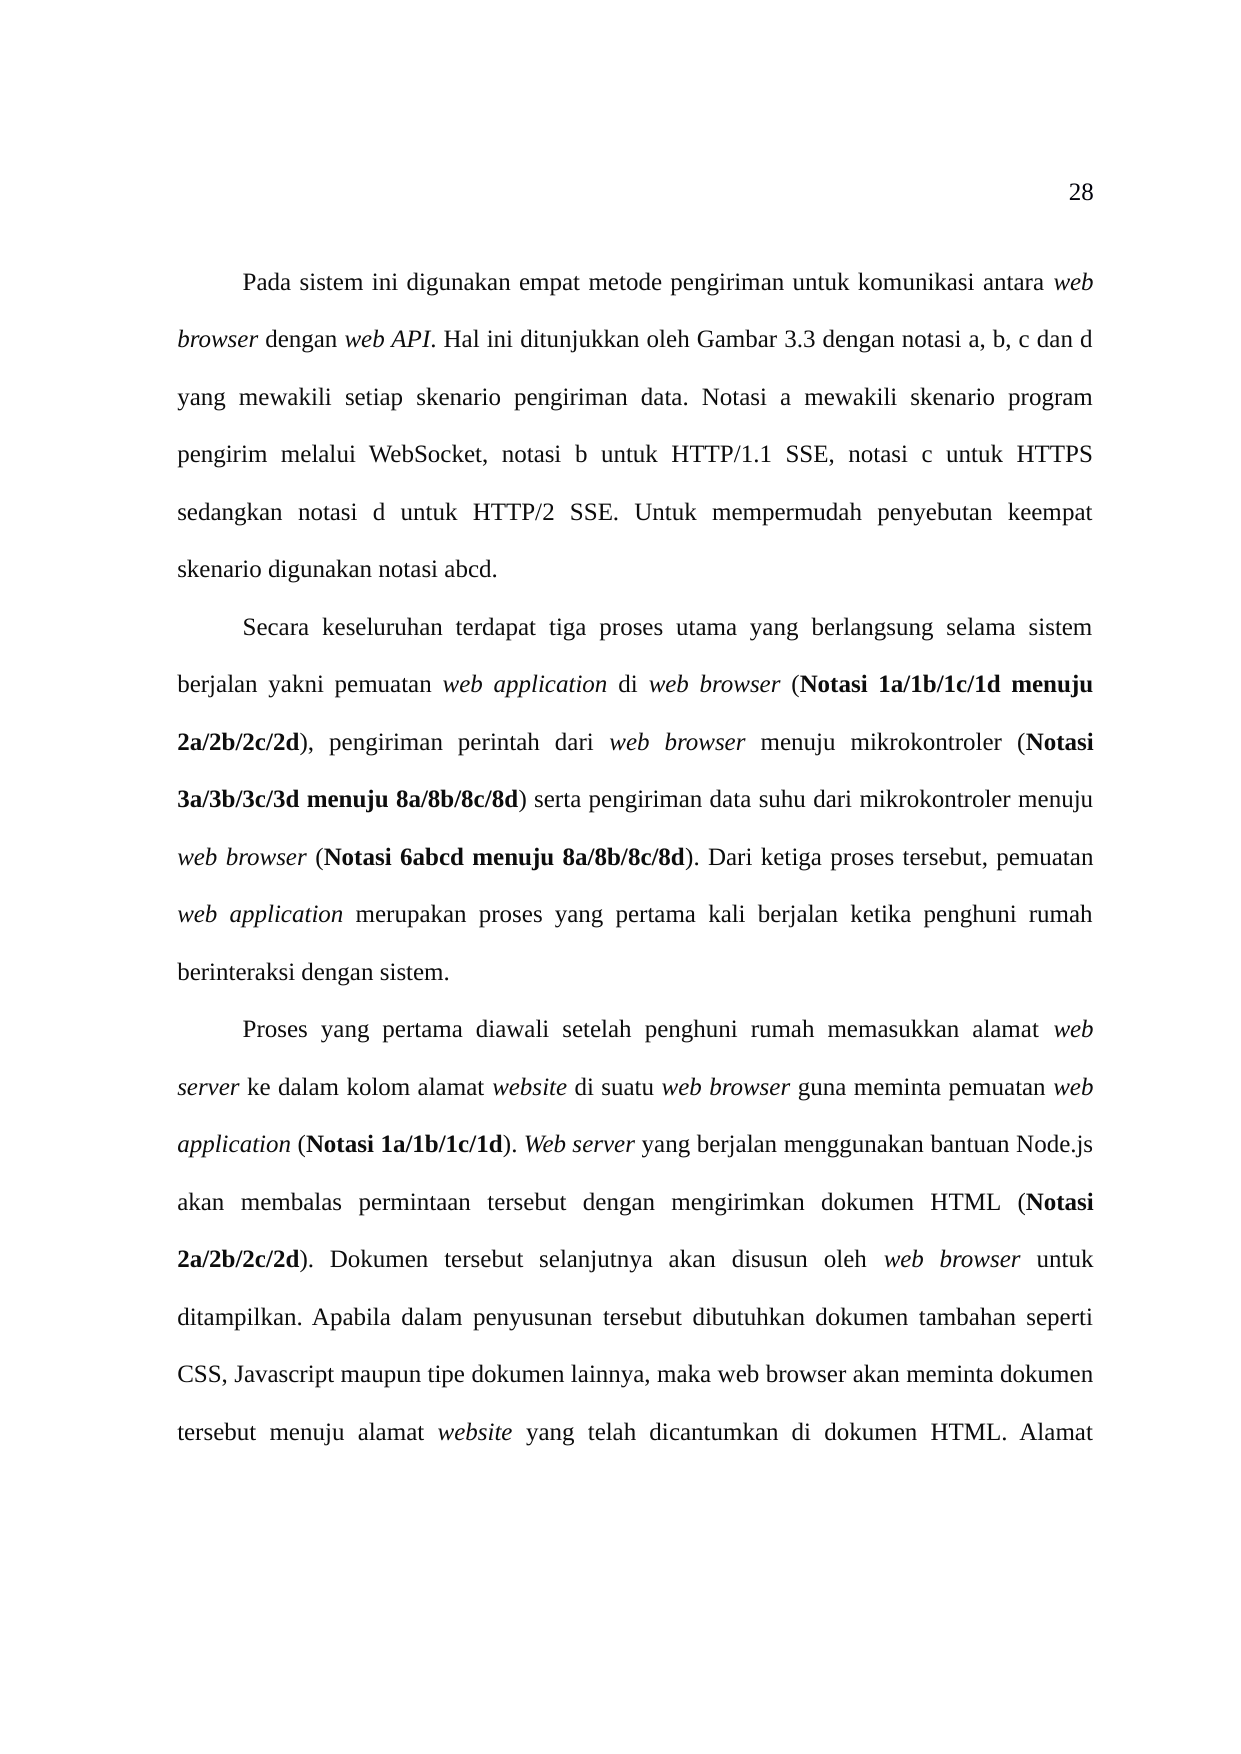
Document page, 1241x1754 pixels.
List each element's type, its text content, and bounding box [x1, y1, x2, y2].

text Pada sistem ini digunakan empat metode pengiriman untuk komunikasi antara web browser dengan web API. Hal ini ditunjukkan oleh Gambar 3.3 dengan notasi a, b, c dan d yang mewakili setiap skenario pengiriman data. Notasi a mewakili skenario program pengirim melalui WebSocket, notasi b untuk HTTP/1.1 SSE, notasi c untuk HTTPS sedangkan notasi d untuk HTTP/2 SSE. Untuk mempermudah penyebutan keempat skenario digunakan notasi abcd. [177, 267, 1093, 583]
text Secara keseluruhan terdapat tiga proses utama yang berlangsung selama sistem berjalan yakni pemuatan web application di web browser (Notasi 1a/1b/1c/1d menuju 2a/2b/2c/2d), pengiriman perintah dari web browser menuju mikrokontroler (Notasi 3a/3b/3c/3d menuju 8a/8b/8c/8d) serta pengiriman data suhu dari mikrokontroler menuju web browser (Notasi 6abcd menuju 8a/8b/8c/8d). Dari ketiga proses tersebut, pemuatan web application merupakan proses yang pertama kali berjalan ketika penghuni rumah berinteraksi dengan sistem. [177, 612, 1093, 986]
text Proses yang pertama diawali setelah penghuni rumah memasukkan alamat web server ke dalam kolom alamat website di suatu web browser guna meminta pemuatan web application (Notasi 1a/1b/1c/1d). Web server yang berjalan menggunakan bantuan Node.js akan membalas permintaan tersebut dengan mengirimkan dokumen HTML (Notasi 2a/2b/2c/2d). Dokumen tersebut selanjutnya akan disusun oleh web browser untuk ditampilkan. Apabila dalam penyusunan tersebut dibutuhkan dokumen tambahan seperti CSS, Javascript maupun tipe dokumen lainnya, maka web browser akan meminta dokumen tersebut menuju alamat website yang telah dicantumkan di dokumen HTML. Alamat [177, 1014, 1093, 1446]
